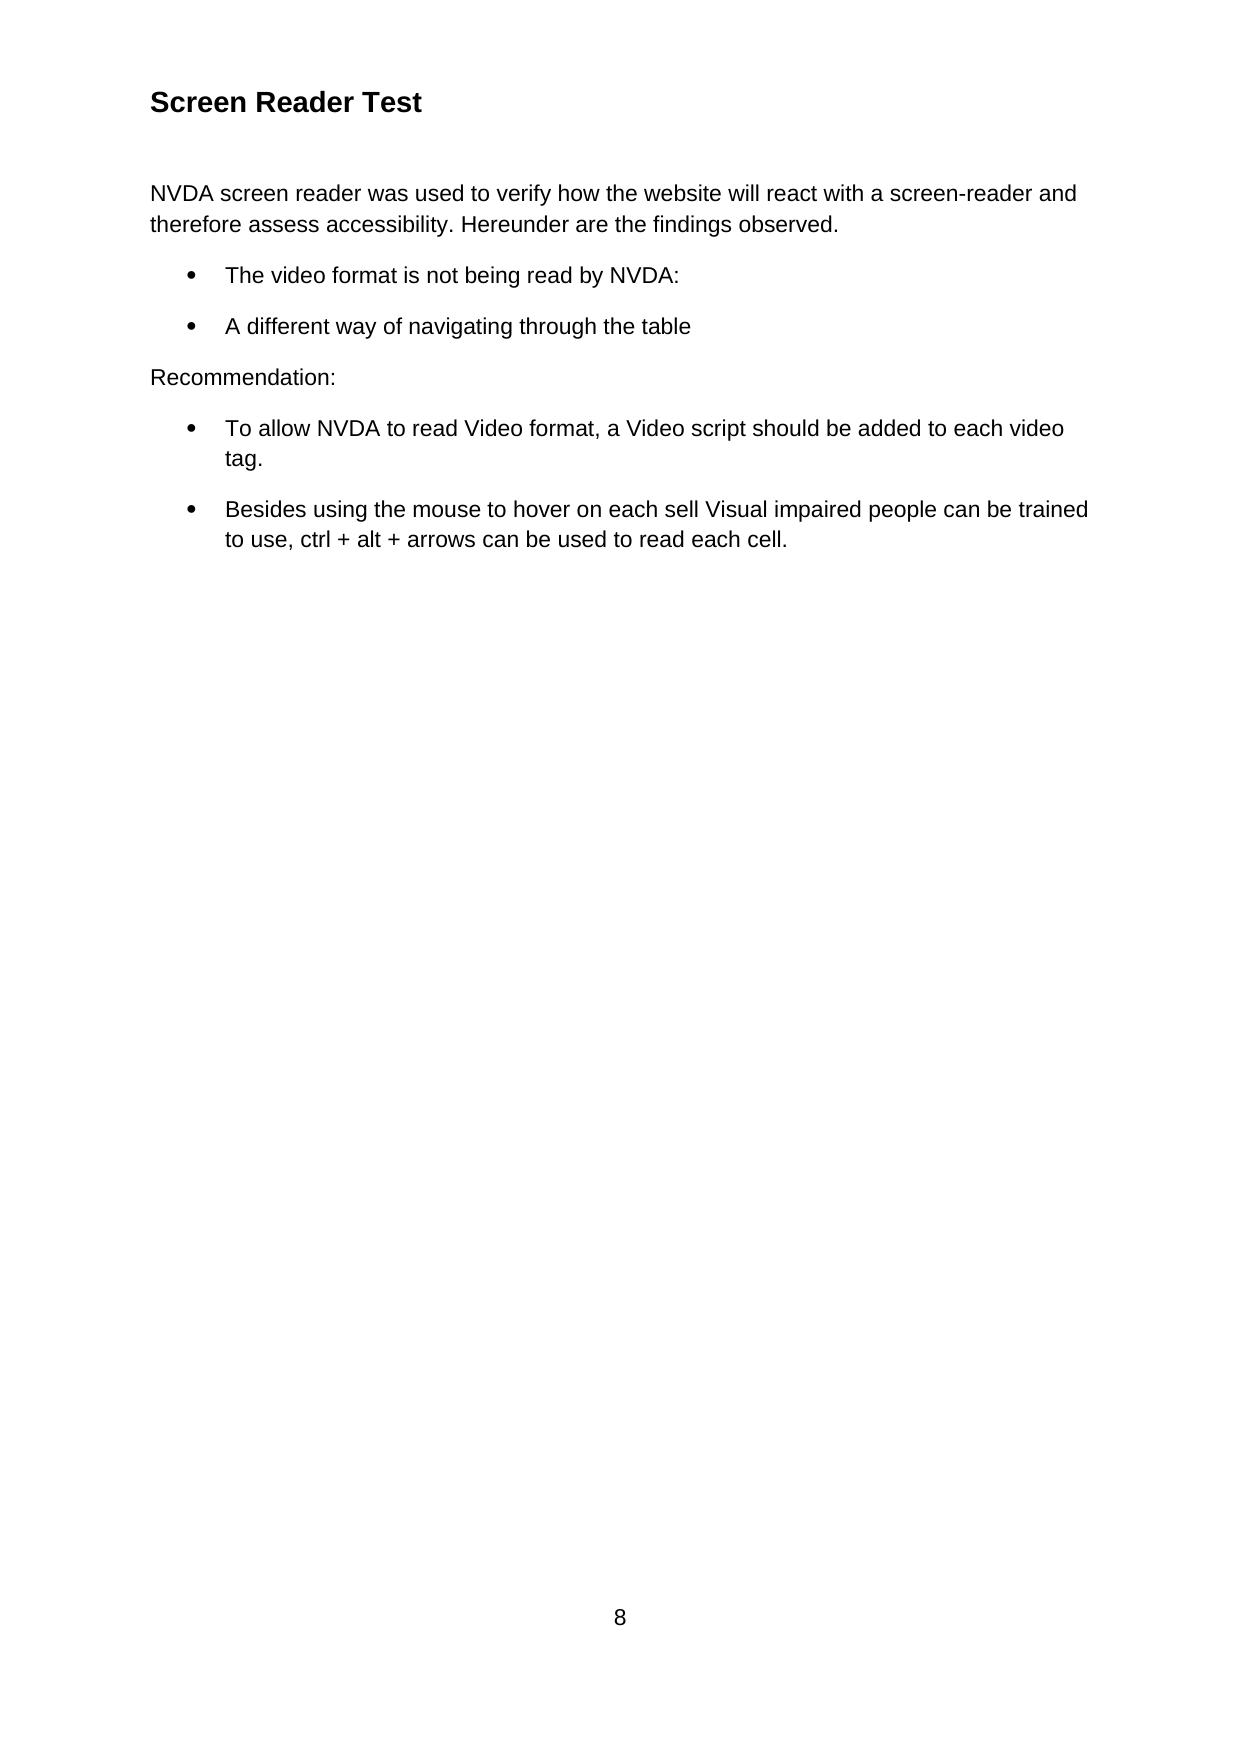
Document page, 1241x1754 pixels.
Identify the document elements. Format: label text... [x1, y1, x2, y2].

subtitle Screen Reader Test [150, 85, 1090, 119]
list The video format is not being read by NVDA: [187, 262, 1090, 288]
list A different way of navigating through the table [187, 313, 1090, 339]
list To allow NVDA to read Video format, a Video script should be added to each video tag. [187, 415, 1090, 471]
list Besides using the mouse to hover on each sell Visual impaired people can be trained to use, ctrl + alt + arrows can be used to read each cell. [187, 496, 1090, 553]
text Recommendation: [150, 364, 1090, 390]
text NVDA screen reader was used to verify how the website will react with a screen-reader and therefore assess accessibility. Hereunder are the findings observed. [150, 180, 1090, 237]
